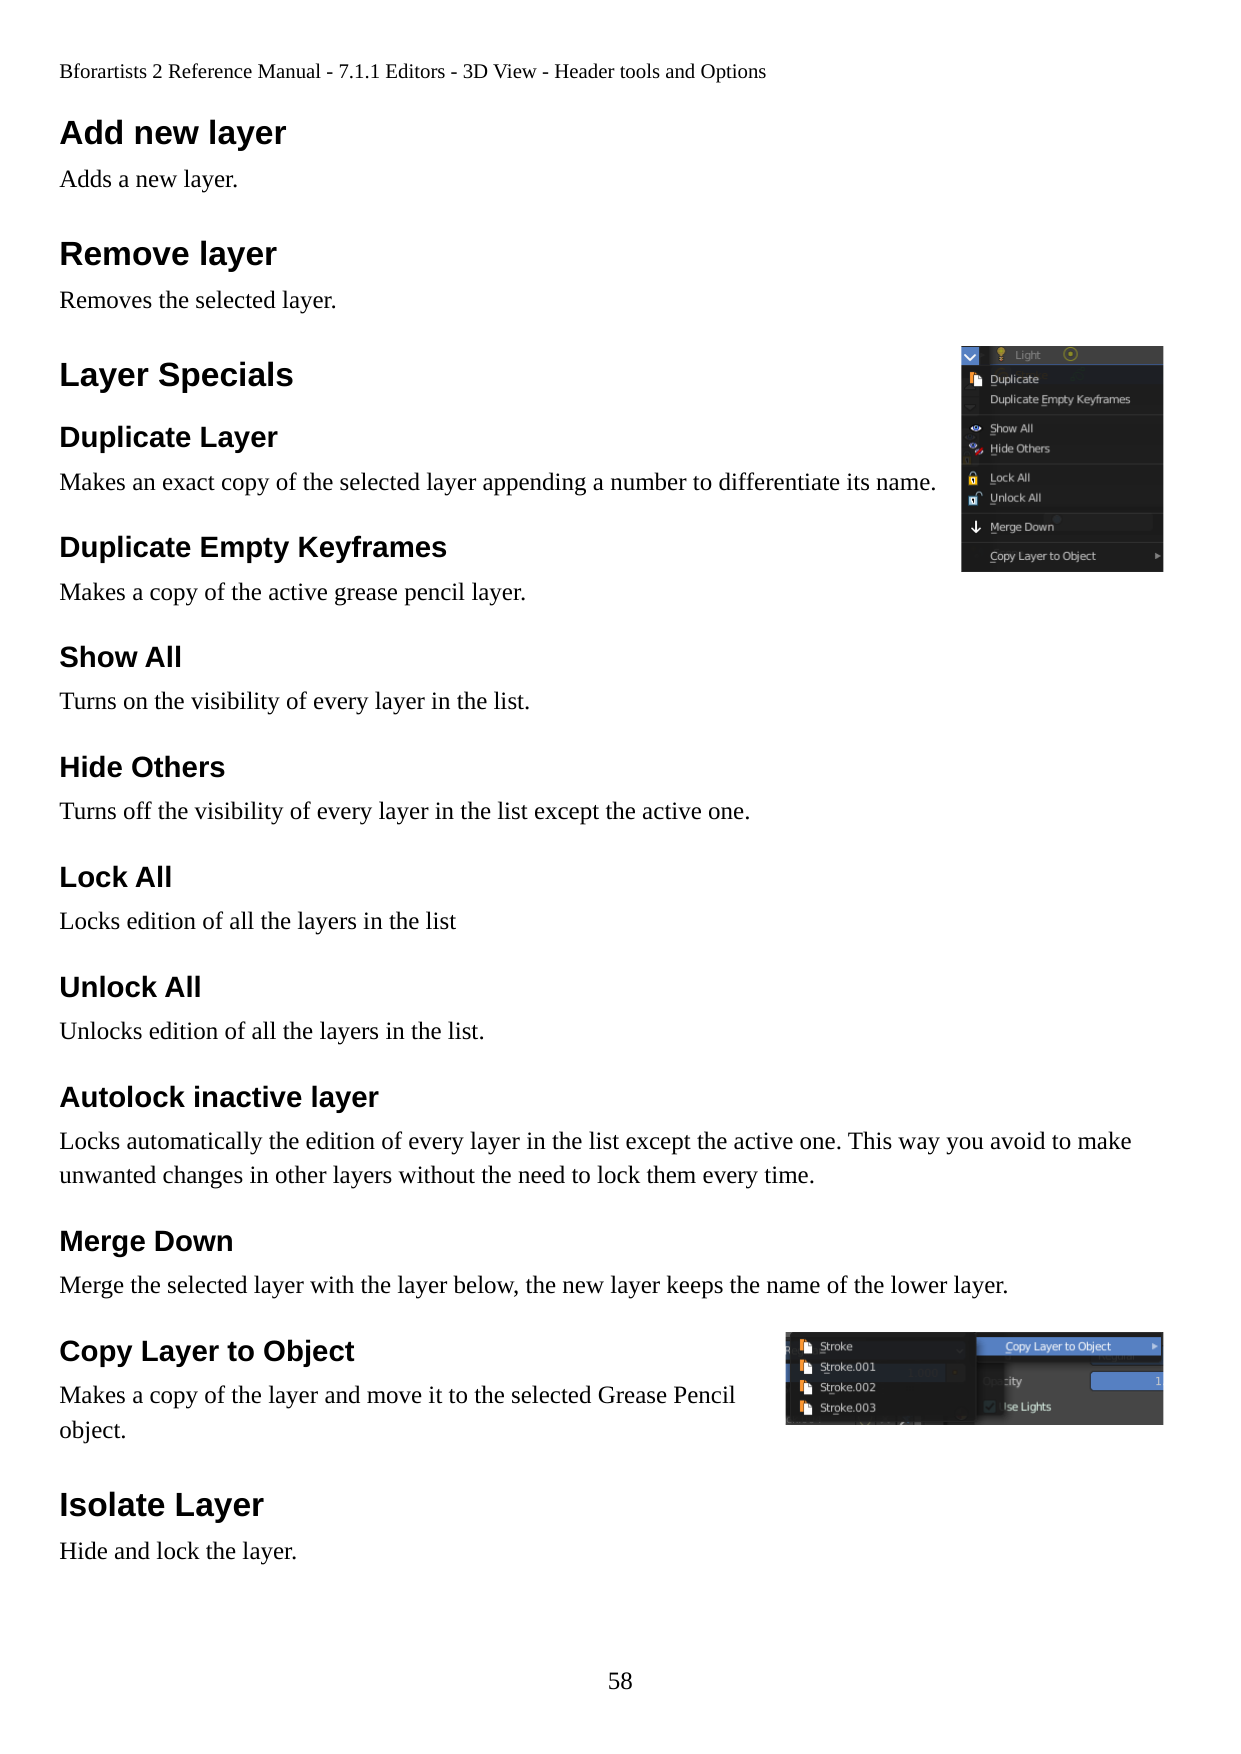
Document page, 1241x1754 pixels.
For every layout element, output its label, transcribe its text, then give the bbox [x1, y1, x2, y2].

text Makes an exact copy of the selected layer appending a number to differentiate its name. [59, 467, 961, 495]
text Makes a copy of the layer and move it to the selected Grease Pencil object. [59, 1380, 1181, 1443]
text Locks edition of all the layers in the list [59, 906, 1181, 935]
text Locks automatically the edition of every layer in the list except the active one. This way you avoid to make unwanted changes in other layers without the need to lock them every time. [59, 1126, 1181, 1189]
text Merge the selected layer with the layer below, the new layer keeps the name of the lower layer. [59, 1270, 1181, 1299]
picture [785, 1332, 1164, 1425]
text Unlocks edition of all the layers in the list. [59, 1016, 1181, 1045]
text Makes a copy of the active grease pencil layer. [59, 577, 1181, 605]
text Adds a new layer. [59, 164, 1181, 192]
text Turns on the visibility of every layer in the list. [59, 686, 1181, 715]
subtitle Duplicate Layer [59, 420, 961, 454]
subtitle Lock All [59, 860, 1181, 894]
subtitle Copy Layer to Object [59, 1334, 785, 1368]
subtitle [1164, 530, 1181, 564]
subtitle Layer Specials [59, 355, 961, 393]
subtitle Add new layer [59, 113, 1181, 151]
subtitle Autolock inactive layer [59, 1080, 1181, 1113]
subtitle [1164, 420, 1181, 454]
subtitle [1164, 355, 1181, 393]
subtitle Duplicate Empty Keyframes [59, 530, 961, 564]
text Hide and lock the layer. [59, 1536, 1181, 1564]
subtitle Unlock All [59, 970, 1181, 1004]
text Removes the selected layer. [59, 285, 1181, 313]
picture [961, 346, 1164, 572]
text Turns off the visibility of every layer in the list except the active one. [59, 796, 1181, 825]
subtitle Remove layer [59, 234, 1181, 272]
subtitle Show All [59, 640, 1181, 674]
subtitle Isolate Layer [59, 1485, 1181, 1523]
subtitle Hide Others [59, 750, 1181, 784]
subtitle Merge Down [59, 1224, 1181, 1258]
subtitle [1164, 1334, 1181, 1368]
